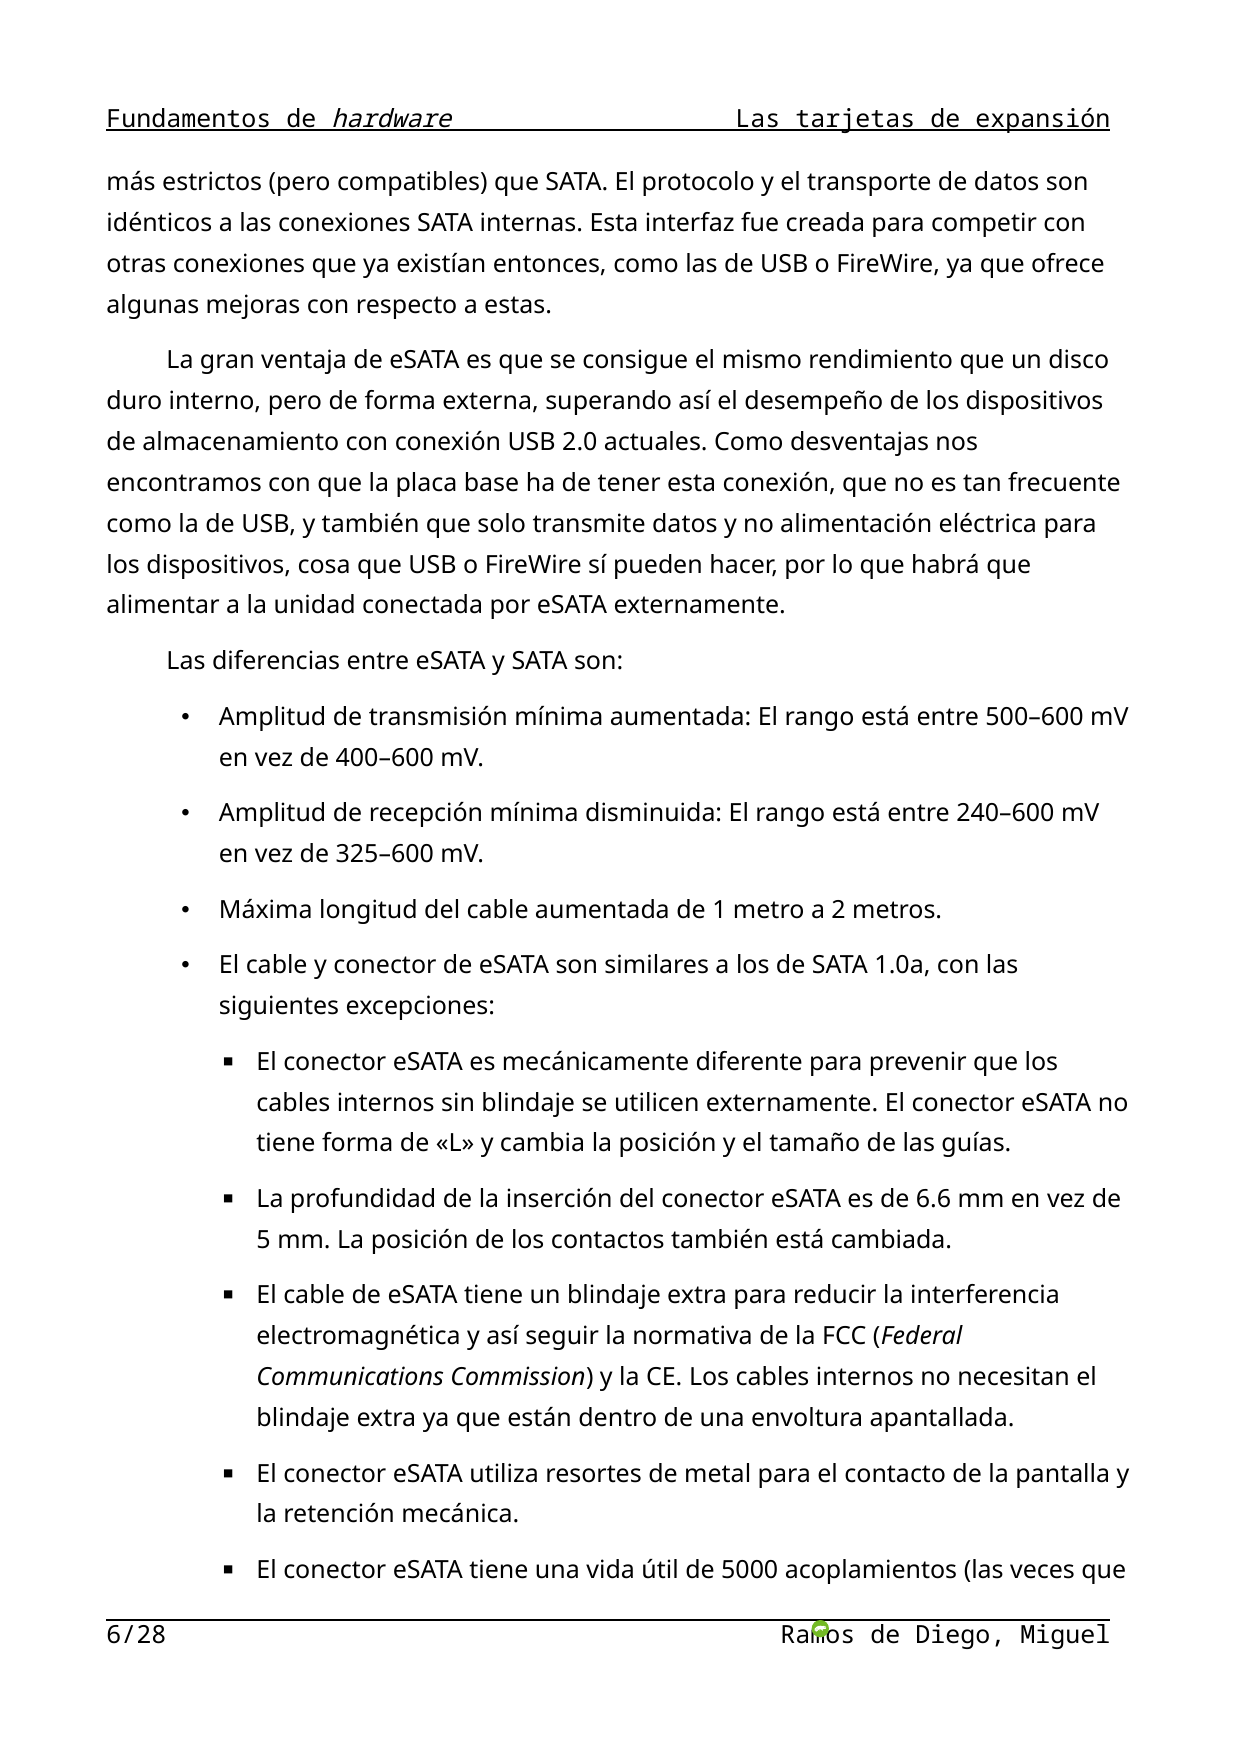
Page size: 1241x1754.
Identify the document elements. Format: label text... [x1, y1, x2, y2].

text más estrictos (pero compatibles) que SATA. El protocolo y el transporte de datos son idénticos a las conexiones SATA internas. Esta interfaz fue creada para competir con otras conexiones que ya existían entonces, como las de USB o FireWire, ya que ofrece algunas mejoras con respecto a estas. [106, 164, 1134, 321]
list El conector eSATA es mecánicamente diferente para prevenir que los cables internos sin blindaje se utilicen externamente. El conector eSATA no tiene forma de «L» y cambia la posición y el tamaño de las guías. [219, 1043, 1134, 1159]
list Amplitud de recepción mínima disminuida: El rango está entre 240–600 mV en vez de 325–600 mV. [181, 795, 1134, 870]
list El cable y conector de eSATA son similares a los de SATA 1.0a, con las siguientes excepciones: [181, 947, 1134, 1022]
text Las diferencias entre eSATA y SATA son: [106, 643, 1134, 677]
text La gran ventaja de eSATA es que se consigue el mismo rendimiento que un disco duro interno, pero de forma externa, superando así el desempeño de los dispositivos de almacenamiento con conexión USB 2.0 actuales. Como desventajas nos encontramos con que la placa base ha de tener esta conexión, que no es tan frecuente como la de USB, y también que solo transmite datos y no alimentación eléctrica para los dispositivos, cosa que USB o FireWire sí pueden hacer, por lo que habrá que alimentar a la unidad conectada por eSATA externamente. [106, 342, 1134, 621]
list El conector eSATA utiliza resortes de metal para el contacto de la pantalla y la retención mecánica. [219, 1455, 1134, 1530]
list El conector eSATA tiene una vida útil de 5000 acoplamientos (las veces que [219, 1552, 1134, 1586]
list La profundidad de la inserción del conector eSATA es de 6.6 mm en vez de 5 mm. La posición de los contactos también está cambiada. [219, 1181, 1134, 1256]
list Amplitud de transmisión mínima aumentada: El rango está entre 500–600 mV en vez de 400–600 mV. [181, 698, 1134, 773]
list Máxima longitud del cable aumentada de 1 metro a 2 metros. [181, 891, 1134, 925]
list El cable de eSATA tiene un blindaje extra para reducir la interferencia electromagnética y así seguir la normativa de la FCC (Federal Communications Commission) y la CE. Los cables internos no necesitan el blindaje extra ya que están dentro de una envoltura apantallada. [219, 1277, 1134, 1434]
